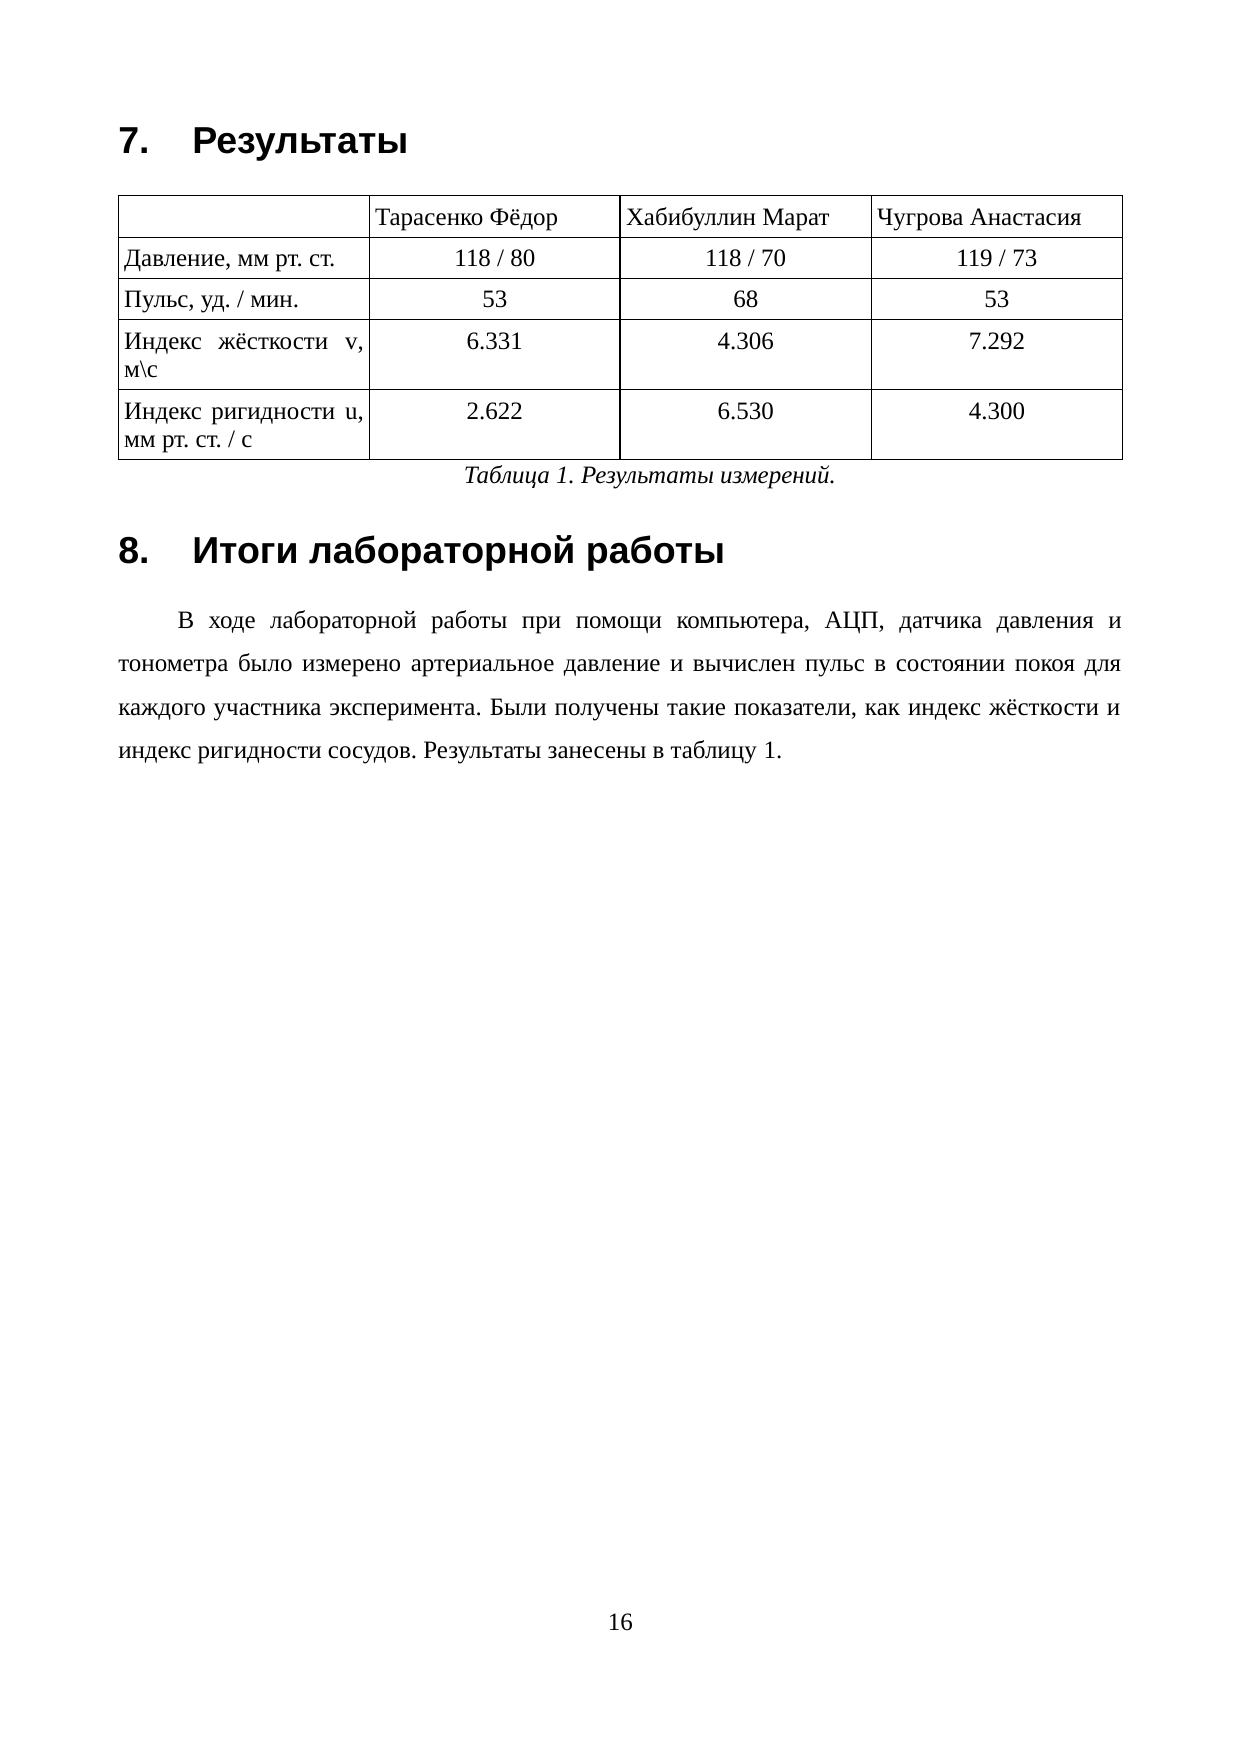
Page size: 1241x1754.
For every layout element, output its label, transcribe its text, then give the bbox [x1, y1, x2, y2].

table_cell Давление, мм рт. ст. [119, 238, 369, 278]
table_cell 2.622 [370, 390, 619, 459]
table_cell 7.292 [872, 320, 1122, 389]
table_cell 53 [370, 279, 619, 319]
subtitle Итоги лабораторной работы [118, 528, 1122, 571]
table_cell 4.300 [872, 390, 1122, 459]
table_cell 4.306 [621, 320, 871, 389]
subtitle Результаты [118, 118, 1122, 161]
table_header Тарасенко Фёдор [370, 196, 619, 237]
table_cell 119 / 73 [872, 238, 1122, 278]
table_cell 68 [621, 279, 871, 319]
table_cell Индекс жёсткости v, м\с [119, 320, 369, 389]
text В ходе лабораторной работы при помощи компьютера, АЦП, датчика давления и тонометра было измерено артериальное давление и вычислен пульс в состоянии покоя для каждого участника эксперимента. Были получены такие показатели, как индекс жёсткости и индекс ригидности сосудов. Результаты занесены в таблицу 1. [118, 605, 1122, 763]
text Таблица 1. Результаты измерений. [118, 460, 1122, 489]
table_header Чугрова Анастасия [872, 196, 1122, 237]
table_cell Пульс, уд. / мин. [119, 279, 369, 319]
table_cell 53 [872, 279, 1122, 319]
table_cell Индекс ригидности u, мм рт. ст. / с [119, 390, 369, 459]
table_cell 6.530 [621, 390, 871, 459]
table_cell 118 / 70 [621, 238, 871, 278]
table_header Хабибуллин Марат [621, 196, 871, 237]
table_header [119, 196, 369, 237]
table_cell 118 / 80 [370, 238, 619, 278]
table_cell 6.331 [370, 320, 619, 389]
